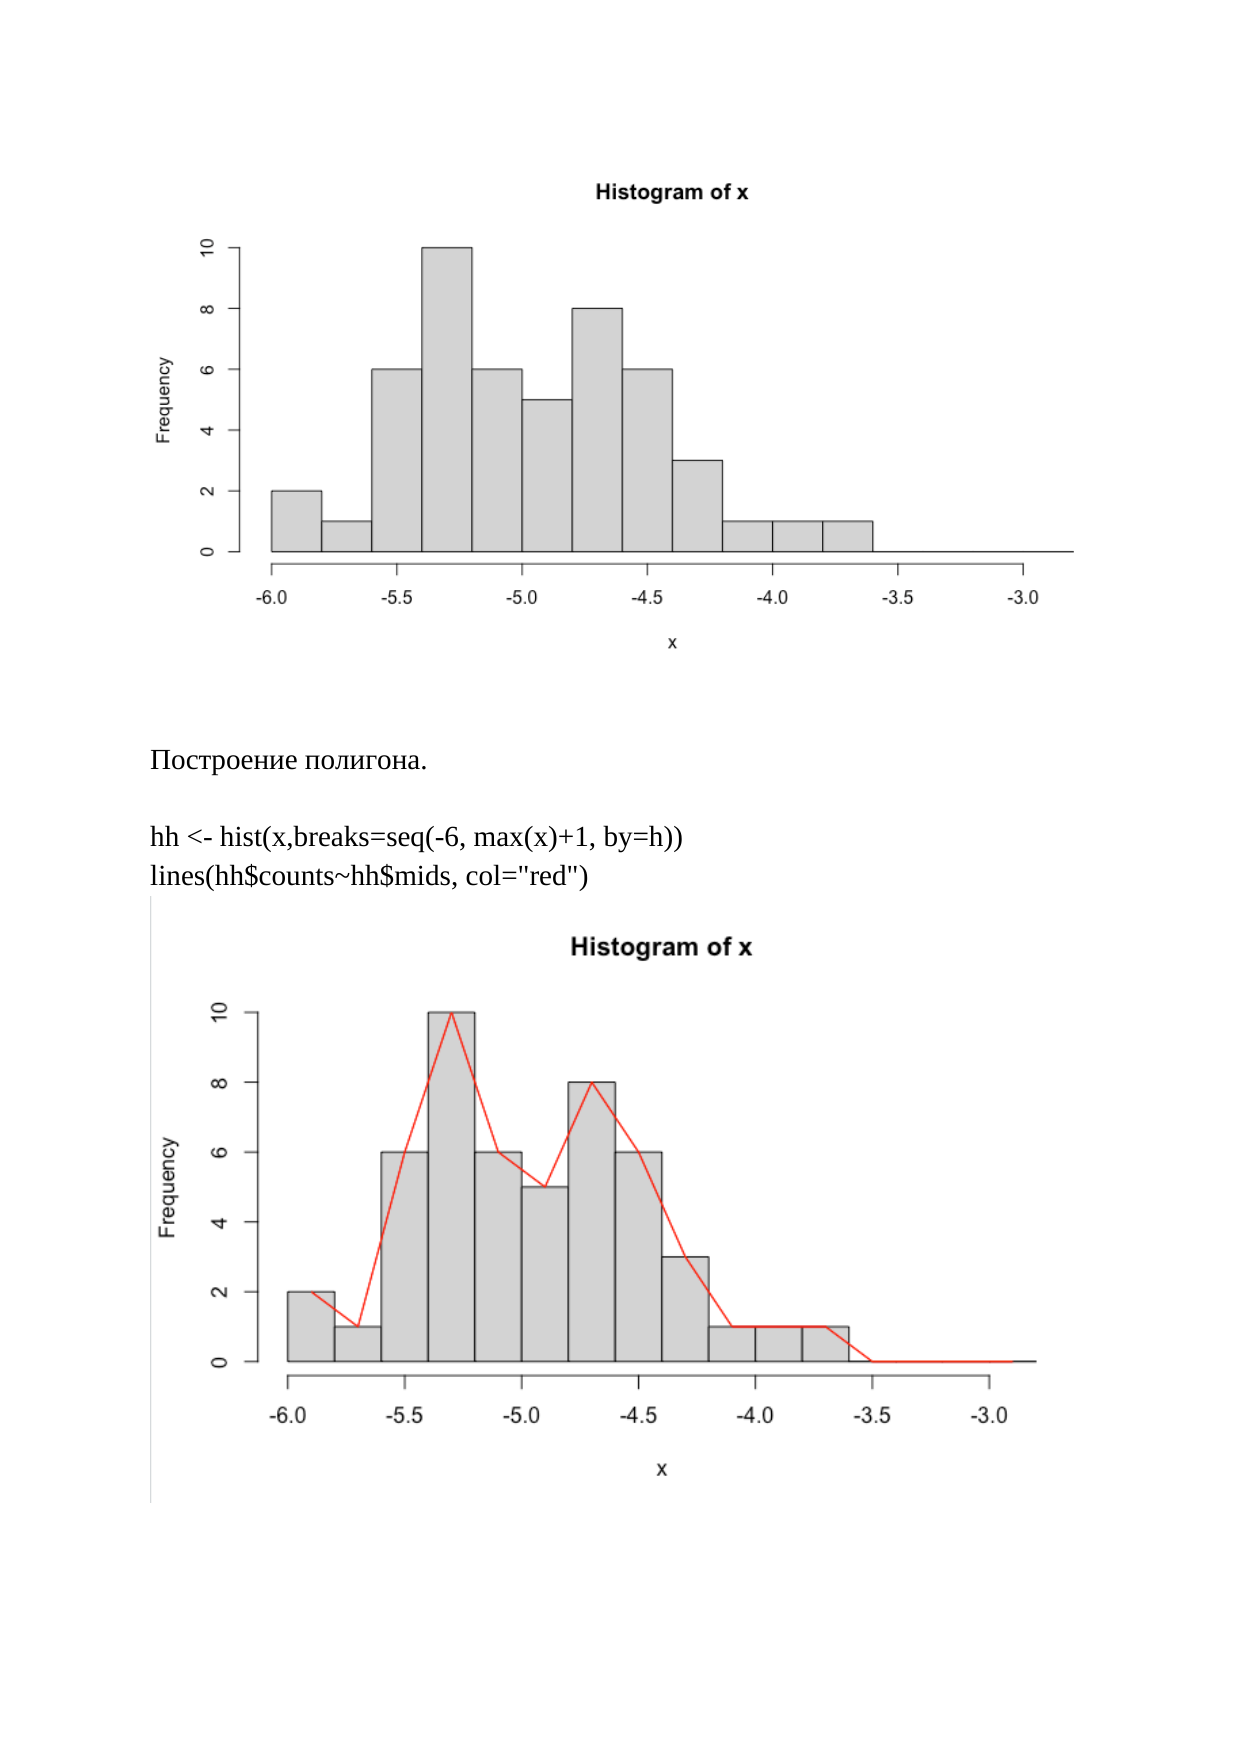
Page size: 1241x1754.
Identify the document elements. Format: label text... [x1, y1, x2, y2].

text Построение полигона. [150, 742, 1090, 776]
picture [150, 896, 1091, 1503]
text lines(hh$counts~hh$mids, col="red") [150, 858, 1090, 896]
picture [150, 150, 1091, 661]
text hh <- hist(x,breaks=seq(-6, max(x)+1, by=h)) [150, 819, 1090, 853]
